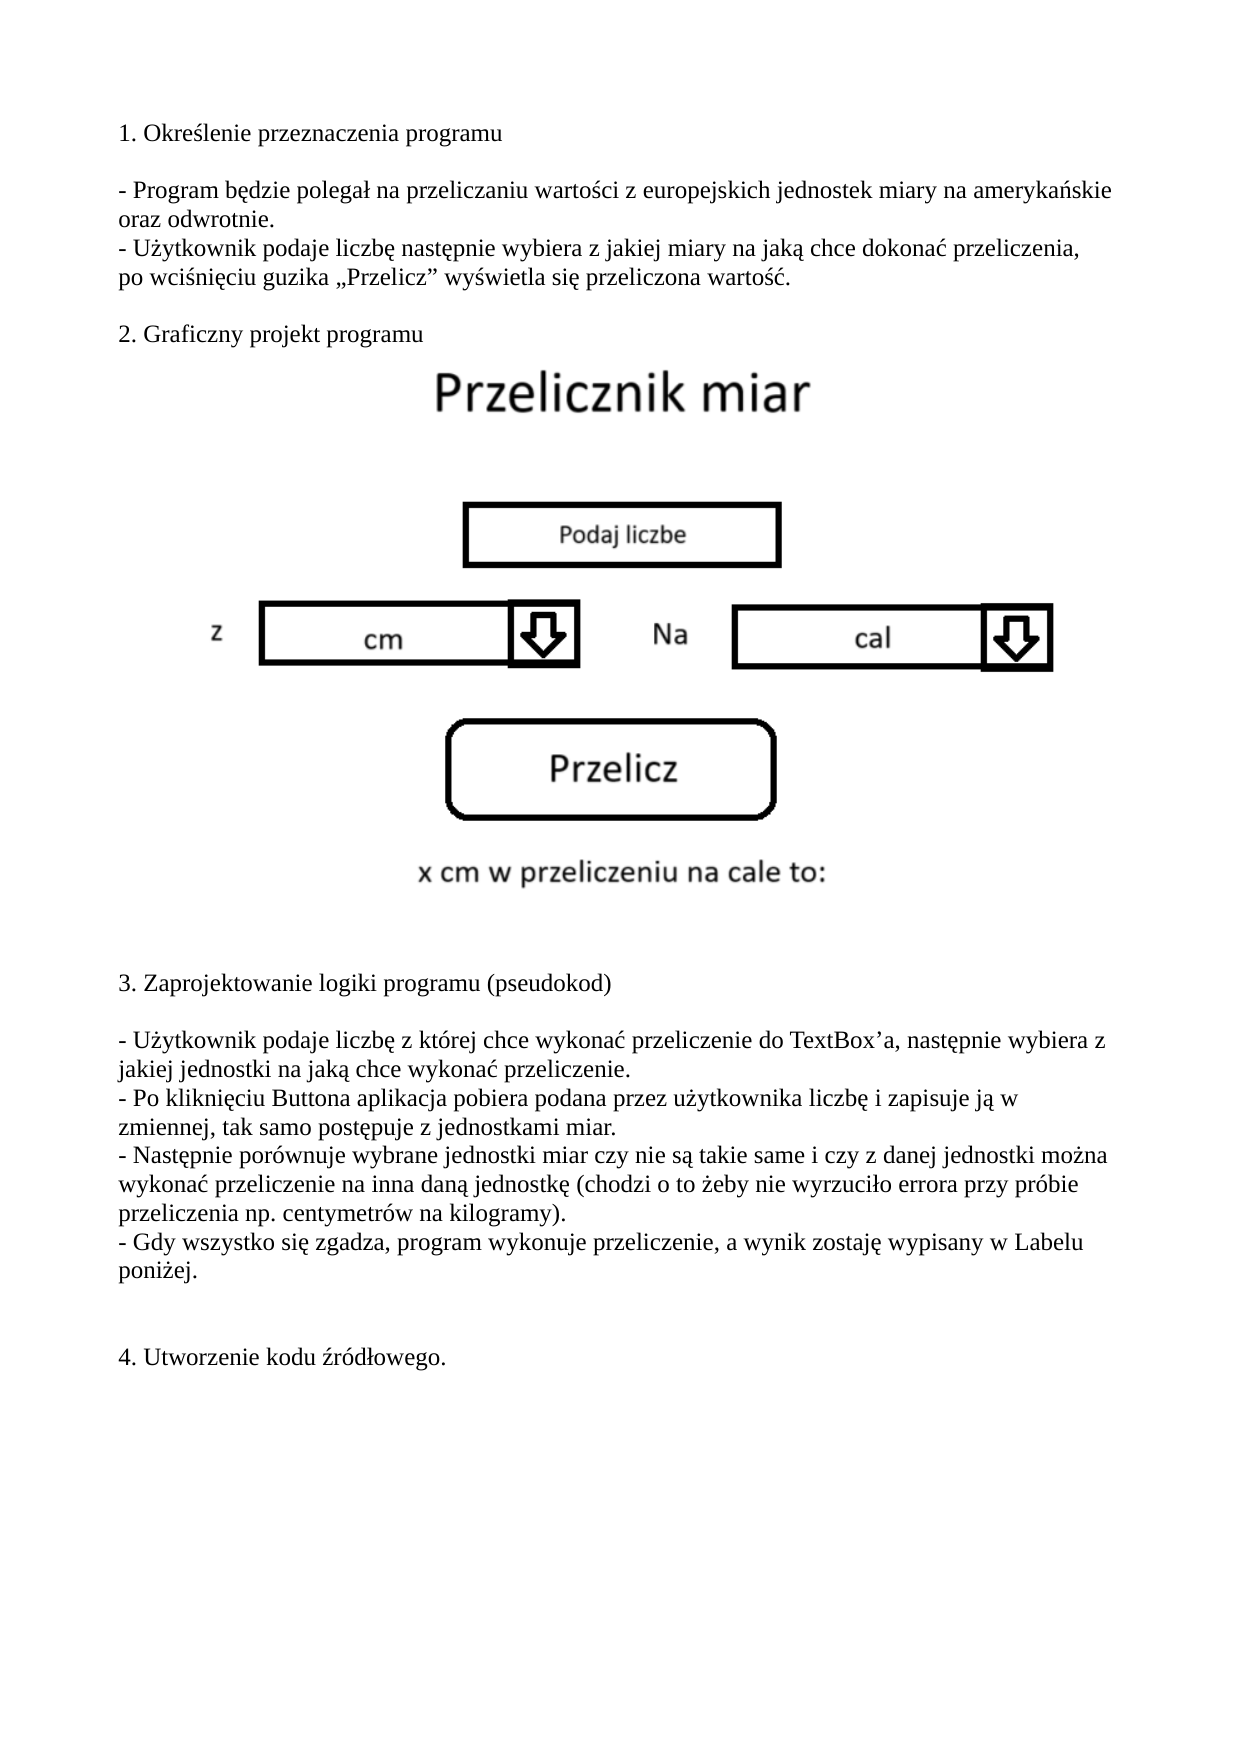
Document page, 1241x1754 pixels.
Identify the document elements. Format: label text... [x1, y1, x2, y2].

text - Program będzie polegał na przeliczaniu wartości z europejskich jednostek miary na amerykańskie oraz odwrotnie. [118, 176, 1122, 233]
text - Gdy wszystko się zgadza, program wykonuje przeliczenie, a wynik zostaję wypisany w Labelu poniżej. [118, 1227, 1122, 1284]
text - Użytkownik podaje liczbę następnie wybiera z jakiej miary na jaką chce dokonać przeliczenia, [118, 233, 1122, 262]
text 1. Określenie przeznaczenia programu [118, 118, 1122, 147]
text - Użytkownik podaje liczbę z której chce wykonać przeliczenie do TextBox’a, następnie wybiera z jakiej jednostki na jaką chce wykonać przeliczenie. [118, 1026, 1122, 1083]
text 2. Graficzny projekt programu [118, 319, 1122, 348]
text - Następnie porównuje wybrane jednostki miar czy nie są takie same i czy z danej jednostki można wykonać przeliczenie na inna daną jednostkę (chodzi o to żeby nie wyrzuciło errora przy próbie przeliczenia np. centymetrów na kilogramy). [118, 1141, 1122, 1227]
picture [120, 348, 1121, 911]
text po wciśnięciu guzika „Przelicz” wyświetla się przeliczona wartość. [118, 262, 1122, 291]
text 3. Zaprojektowanie logiki programu (pseudokod) [118, 968, 1122, 997]
text 4. Utworzenie kodu źródłowego. [118, 1342, 1122, 1371]
text - Po kliknięciu Buttona aplikacja pobiera podana przez użytkownika liczbę i zapisuje ją w zmiennej, tak samo postępuje z jednostkami miar. [118, 1083, 1122, 1141]
